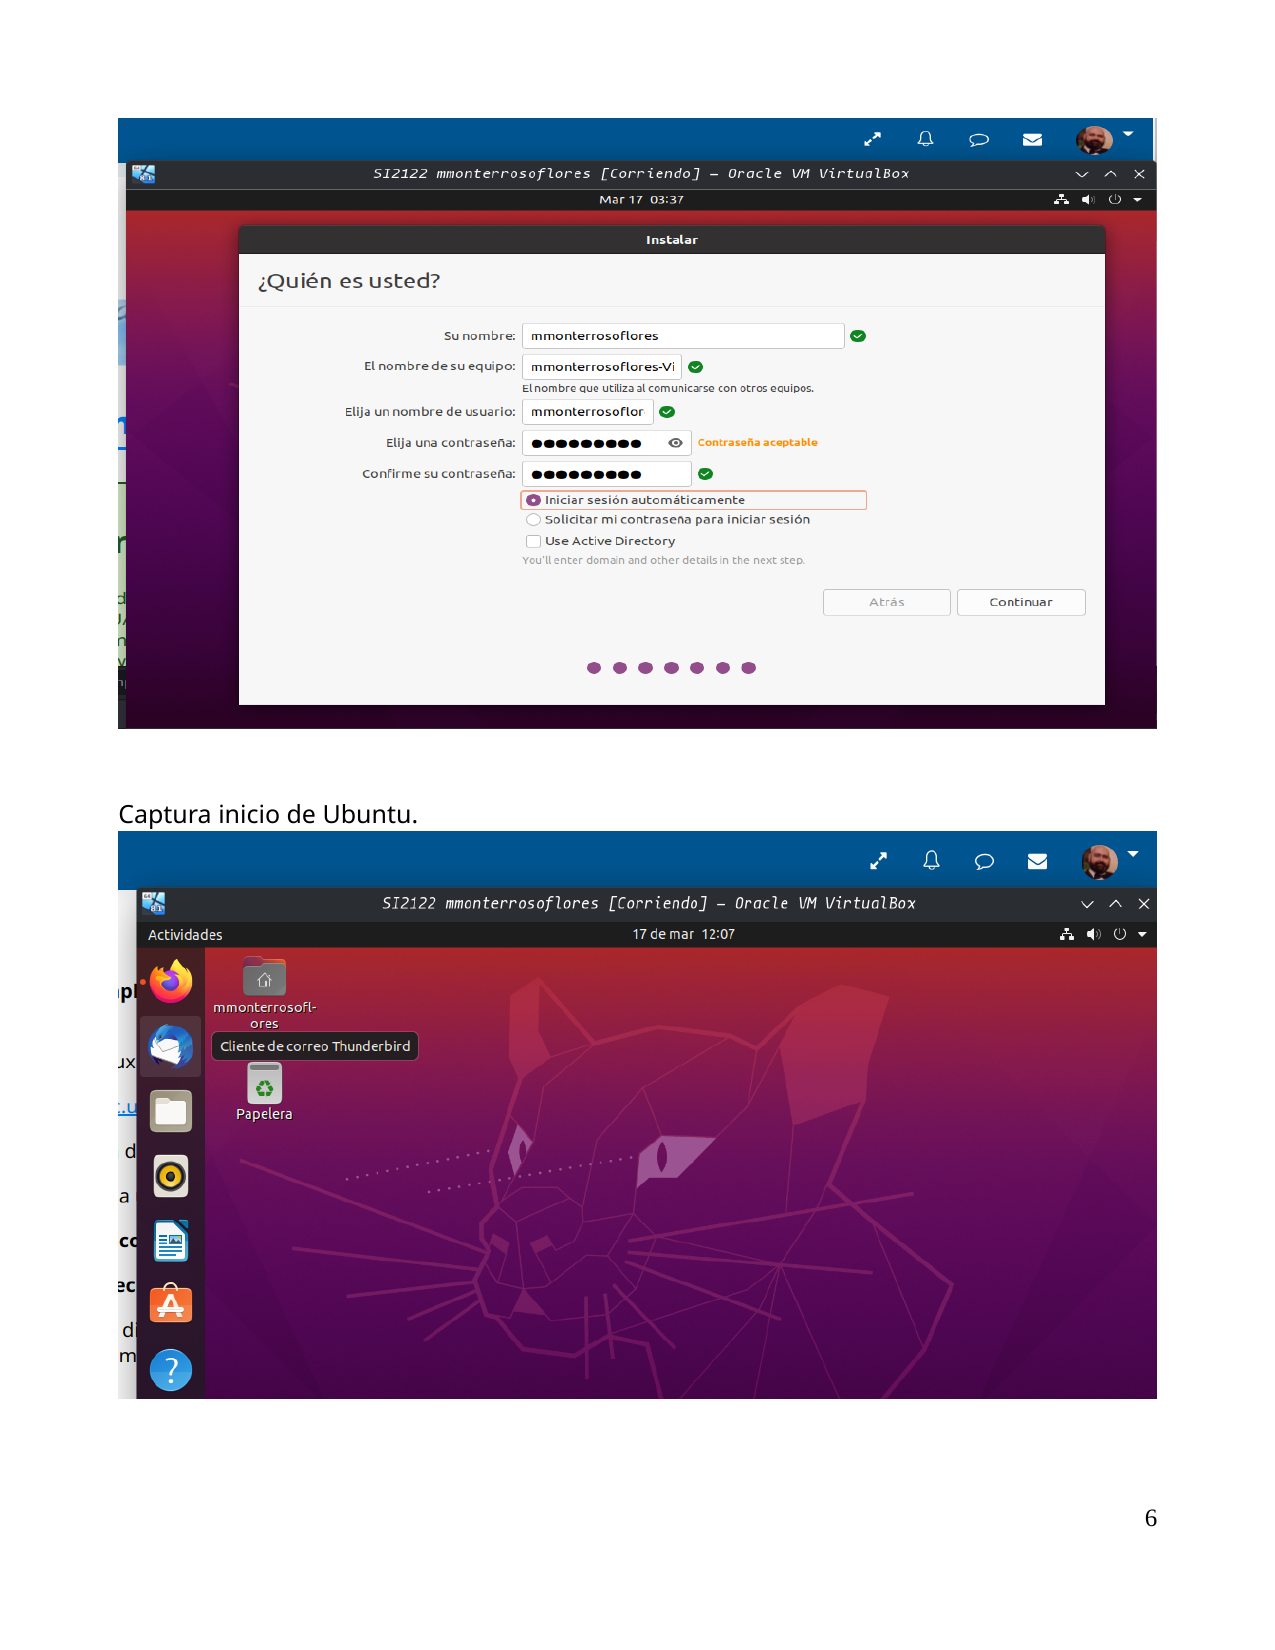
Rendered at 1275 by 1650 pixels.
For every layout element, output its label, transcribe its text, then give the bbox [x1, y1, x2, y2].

picture [118, 118, 1157, 729]
picture [118, 831, 1157, 1399]
table_header [118, 729, 1157, 763]
text Captura inicio de Ubuntu. [118, 797, 1157, 831]
table_header [118, 1399, 1157, 1432]
